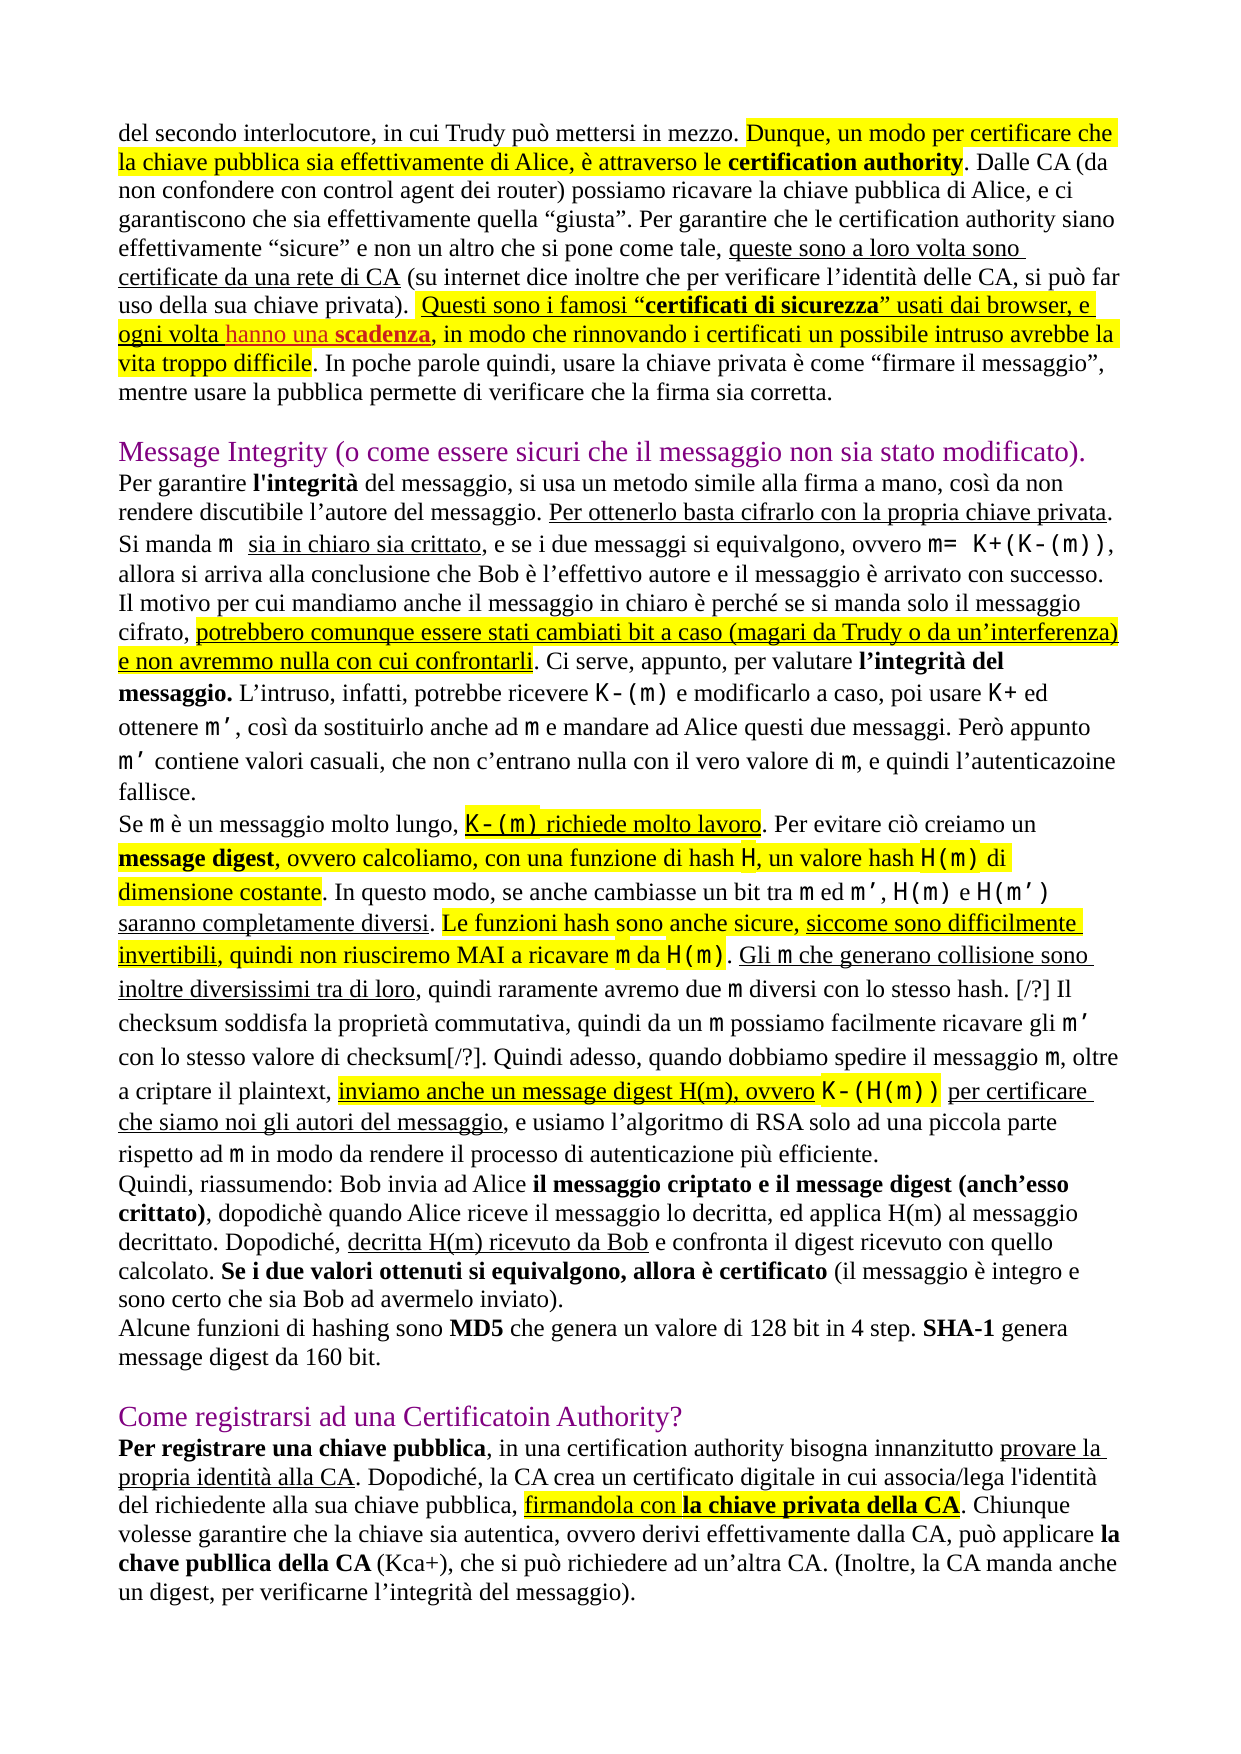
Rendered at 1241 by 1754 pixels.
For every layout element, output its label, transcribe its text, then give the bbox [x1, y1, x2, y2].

text Quindi, riassumendo: Bob invia ad Alice il messaggio criptato e il message digest (anch’esso crittato), dopodichè quando Alice riceve il messaggio lo decritta, ed applica H(m) al messaggio decrittato. Dopodiché, decritta H(m) ricevuto da Bob e confronta il digest ricevuto con quello calcolato. Se i due valori ottenuti si equivalgono, allora è certificato (il messaggio è integro e sono certo che sia Bob ad avermelo inviato). [118, 1169, 1122, 1313]
text del secondo interlocutore, in cui Trudy può mettersi in mezzo. Dunque, un modo per certificare che la chiave pubblica sia effettivamente di Alice, è attraverso le certification authority. Dalle CA (da non confondere con control agent dei router) possiamo ricavare la chiave pubblica di Alice, e ci garantiscono che sia effettivamente quella “giusta”. Per garantire che le certification authority siano effettivamente “sicure” e non un altro che si pone come tale, queste sono a loro volta sono certificate da una rete di CA (su internet dice inoltre che per verificare l’identità delle CA, si può far uso della sua chiave privata). Questi sono i famosi “certificati di sicurezza” usati dai browser, e ogni volta hanno una scadenza, in modo che rinnovando i certificati un possibile intruso avrebbe la vita troppo difficile. In poche parole quindi, usare la chiave privata è come “firmare il messaggio”, mentre usare la pubblica permette di verificare che la firma sia corretta. [118, 118, 1122, 406]
text Se m è un messaggio molto lungo, K-(m) richiede molto lavoro. Per evitare ciò creiamo un message digest, ovvero calcoliamo, con una funzione di hash H, un valore hash H(m) di dimensione costante. In questo modo, se anche cambiasse un bit tra m ed m’, H(m) e H(m’) saranno completamente diversi. Le funzioni hash sono anche sicure, siccome sono difficilmente invertibili, quindi non riusciremo MAI a ricavare m da H(m). Gli m che generano collisione sono inoltre diversissimi tra di loro, quindi raramente avremo due m diversi con lo stesso hash. [/?] Il checksum soddisfa la proprietà commutativa, quindi da un m possiamo facilmente ricavare gli m’ con lo stesso valore di checksum[/?]. Quindi adesso, quando dobbiamo spedire il messaggio m, oltre a criptare il plaintext, inviamo anche un message digest H(m), ovvero K-(H(m)) per certificare che siamo noi gli autori del messaggio, e usiamo l’algoritmo di RSA solo ad una piccola parte rispetto ad m in modo da rendere il processo di autenticazione più efficiente. [118, 805, 1122, 1169]
text Per garantire l'integrità del messaggio, si usa un metodo simile alla firma a mano, così da non rendere discutibile l’autore del messaggio. Per ottenerlo basta cifrarlo con la propria chiave privata. Si manda m sia in chiaro sia crittato, e se i due messaggi si equivalgono, ovvero m= K+(K-(m)), allora si arriva alla conclusione che Bob è l’effettivo autore e il messaggio è arrivato con successo. Il motivo per cui mandiamo anche il messaggio in chiaro è perché se si manda solo il messaggio cifrato, potrebbero comunque essere stati cambiati bit a caso (magari da Trudy o da un’interferenza) e non avremmo nulla con cui confrontarli. Ci serve, appunto, per valutare l’integrità del messaggio. L’intruso, infatti, potrebbe ricevere K-(m) e modificarlo a caso, poi usare K+ ed ottenere m’, così da sostituirlo anche ad m e mandare ad Alice questi due messaggi. Però appunto m’ contiene valori casuali, che non c’entrano nulla con il vero valore di m, e quindi l’autenticazoine fallisce. [118, 468, 1122, 805]
text Alcune funzioni di hashing sono MD5 che genera un valore di 128 bit in 4 step. SHA-1 genera message digest da 160 bit. [118, 1313, 1122, 1371]
text Come registrarsi ad una Certificatoin Authority? [118, 1399, 1122, 1433]
text Per registrare una chiave pubblica, in una certification authority bisogna innanzitutto provare la propria identità alla CA. Dopodiché, la CA crea un certificato digitale in cui associa/lega l'identità del richiedente alla sua chiave pubblica, firmandola con la chiave privata della CA. Chiunque volesse garantire che la chiave sia autentica, ovvero derivi effettivamente dalla CA, può applicare la chave publlica della CA (Kca+), che si può richiedere ad un’altra CA. (Inoltre, la CA manda anche un digest, per verificarne l’integrità del messaggio). [118, 1433, 1122, 1606]
text Message Integrity (o come essere sicuri che il messaggio non sia stato modificato). [118, 434, 1122, 468]
